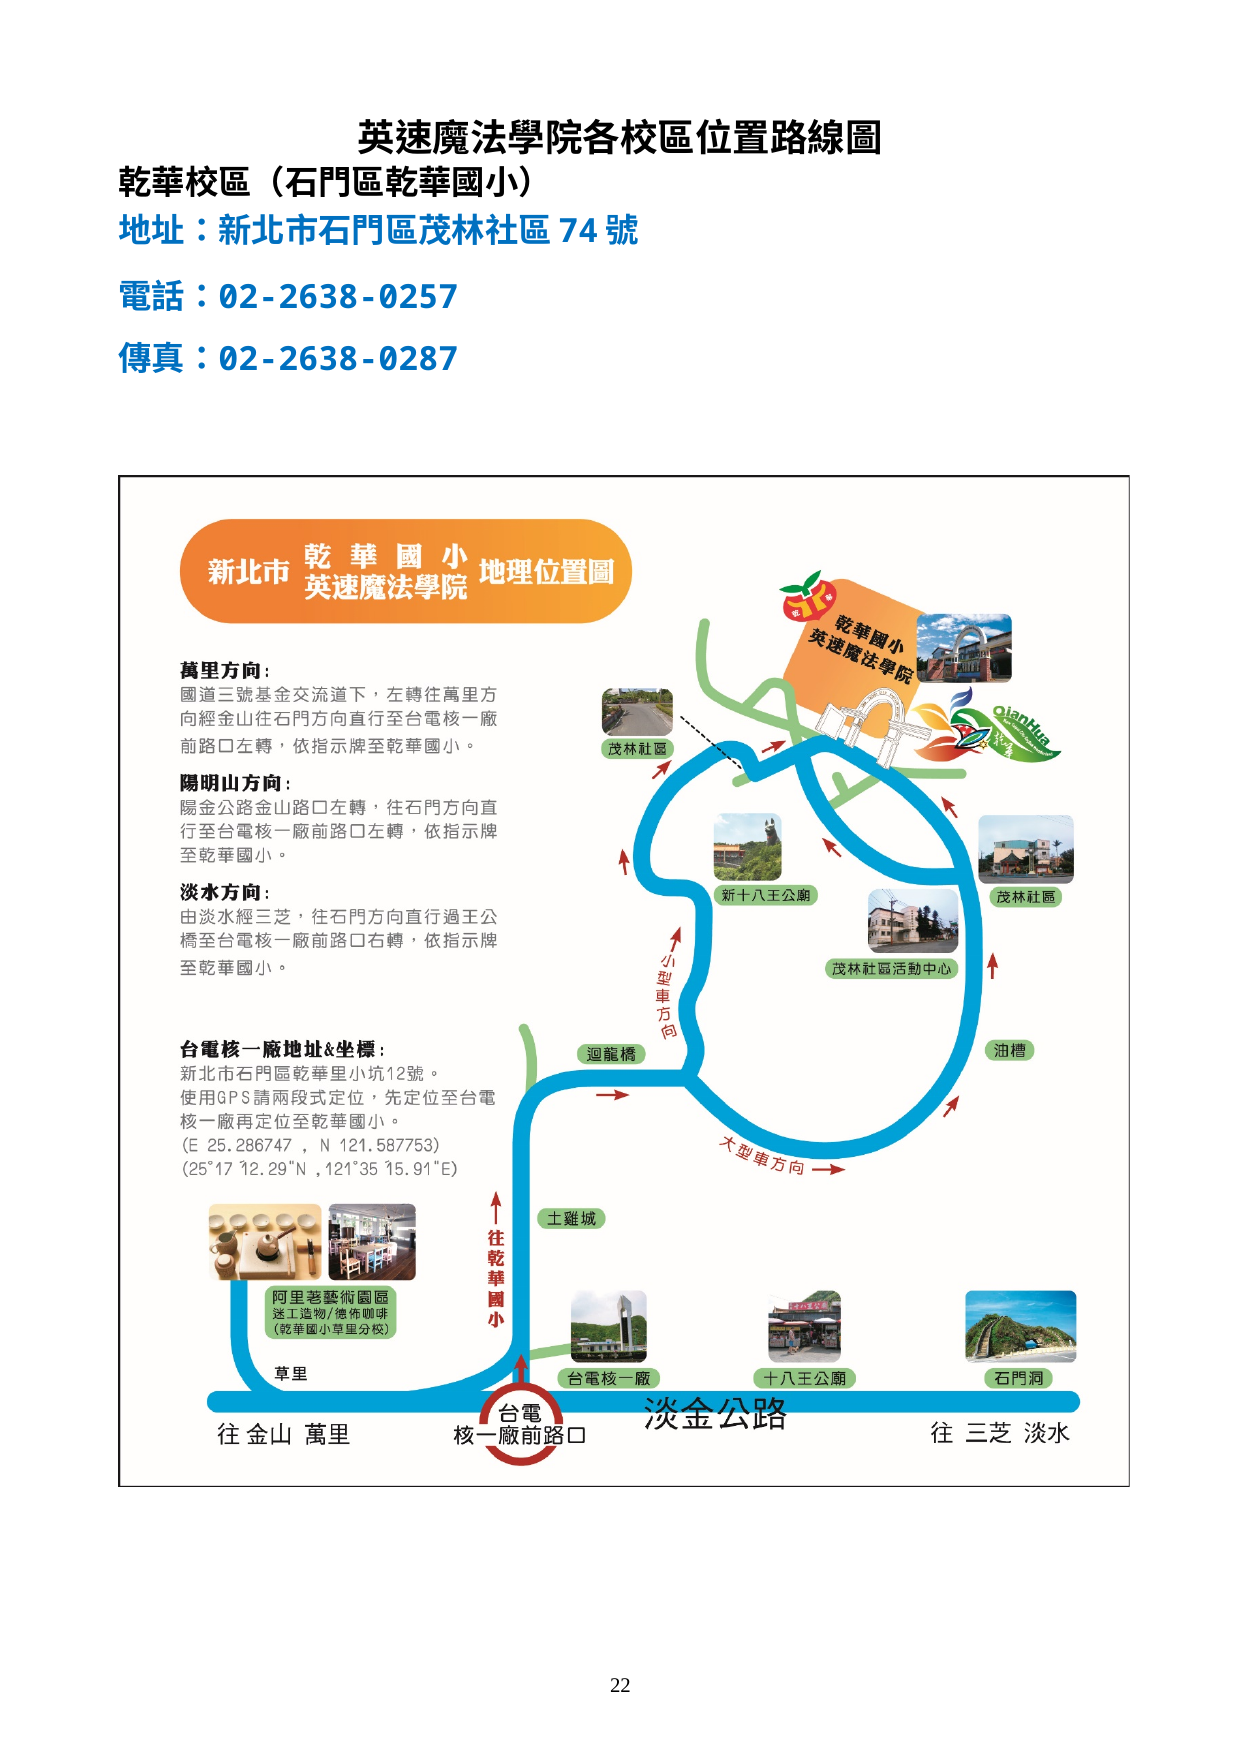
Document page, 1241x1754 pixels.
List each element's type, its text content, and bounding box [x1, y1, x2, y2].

text 乾華校區（石門區乾華國小） [118, 155, 1122, 204]
text 傳真：02-2638-0287 [118, 314, 1122, 377]
text 電話：02-2638-0257 [118, 252, 1122, 314]
text 英速魔法學院各校區位置路線圖 [118, 93, 1122, 155]
text 地址：新北市石門區茂林社區74號 [118, 204, 1122, 252]
